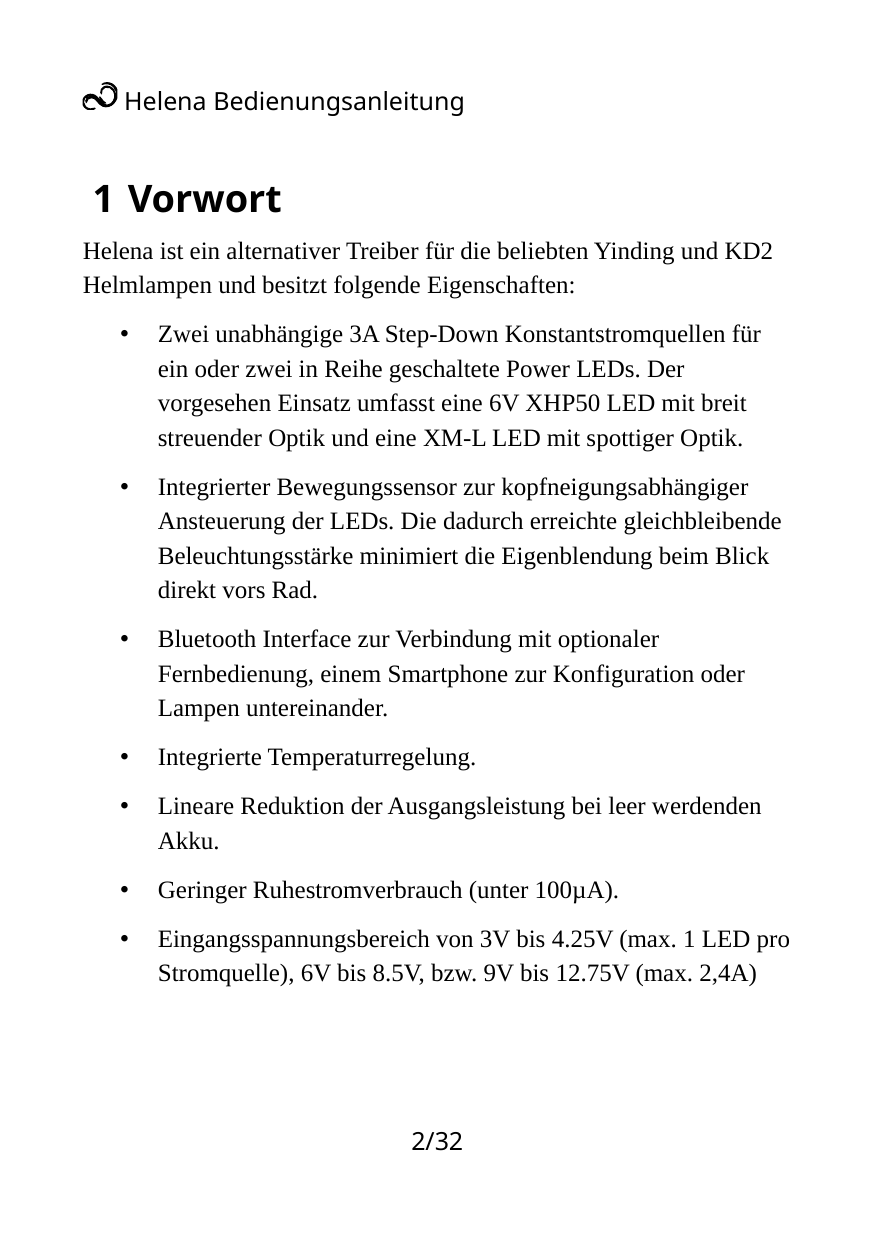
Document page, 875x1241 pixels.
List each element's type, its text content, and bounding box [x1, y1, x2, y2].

list Lineare Reduktion der Ausgangsleistung bei leer werdenden Akku. [120, 791, 791, 855]
list Integrierter Bewegungssensor zur kopfneigungsabhängiger Ansteuerung der LEDs. Die dadurch erreichte gleichbleibende Beleuchtungsstärke minimiert die Eigenblendung beim Blick direkt vors Rad. [120, 472, 791, 604]
list Integrierte Temperaturregelung. [120, 742, 791, 771]
list Bluetooth Interface zur Verbindung mit optionaler Fernbedienung, einem Smartphone zur Konfiguration oder Lampen untereinander. [120, 624, 791, 722]
list Zwei unabhängige 3A Step-Down Konstantstromquellen für ein oder zwei in Reihe geschaltete Power LEDs. Der vorgesehen Einsatz umfasst eine 6V XHP50 LED mit breit streuender Optik und eine XM-L LED mit spottiger Optik. [120, 319, 791, 452]
list Eingangsspannungsbereich von 3V bis 4.25V (max. 1 LED pro Stromquelle), 6V bis 8.5V, bzw. 9V bis 12.75V (max. 2,4A) [120, 924, 791, 987]
list Geringer Ruhestromverbrauch (unter 100µA). [120, 875, 791, 904]
text Helena ist ein alternativer Treiber für die beliebten Yinding und KD2 Helmlampen und besitzt folgende Eigenschaften: [83, 236, 791, 299]
subtitle Vorwort [83, 172, 791, 223]
